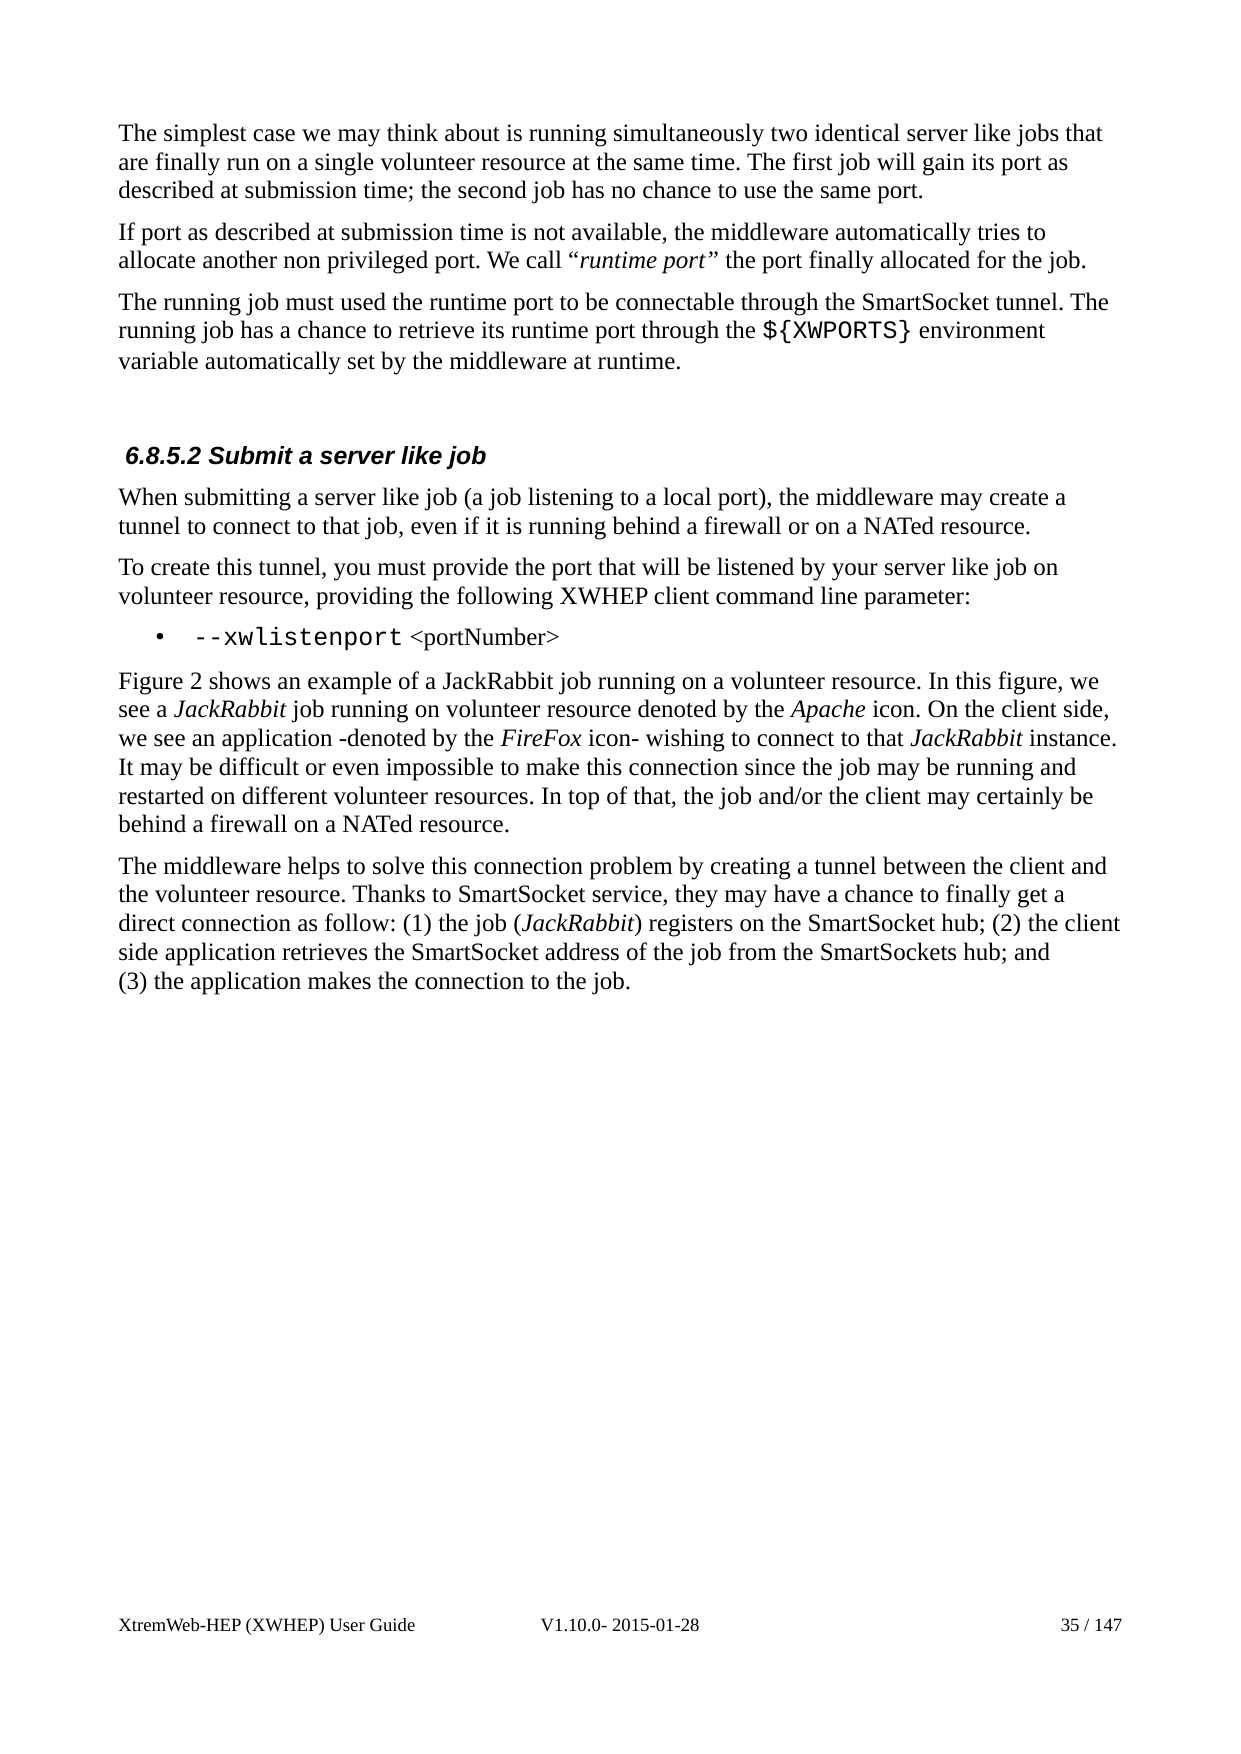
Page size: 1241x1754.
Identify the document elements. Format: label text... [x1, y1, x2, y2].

text To create this tunnel, you must provide the port that will be listened by your server like job on volunteer resource, providing the following XWHEP client command line parameter: [118, 552, 1122, 610]
subtitle Submit a server like job [118, 441, 1122, 470]
text The middleware helps to solve this connection problem by creating a tunnel between the client and the volunteer resource. Thanks to SmartSocket service, they may have a chance to finally get a direct connection as follow: (1) the job (JackRabbit) registers on the SmartSocket hub; (2) the client side application retrieves the SmartSocket address of the job from the SmartSockets hub; and (3) the application makes the connection to the job. [118, 851, 1122, 994]
text The simplest case we may think about is running simultaneously two identical server like jobs that are finally run on a single volunteer resource at the same time. The first job will gain its port as described at submission time; the second job has no chance to use the same port. [118, 118, 1122, 204]
list --xwlistenport <portNumber> [156, 622, 1122, 653]
text The running job must used the runtime port to be connectable through the SmartSocket tunnel. The running job has a chance to retrieve its runtime port through the ${XWPORTS} environment variable automatically set by the middleware at runtime. [118, 287, 1122, 375]
text Figure 2 shows an example of a JackRabbit job running on a volunteer resource. In this figure, we see a JackRabbit job running on volunteer resource denoted by the Apache icon. On the client side, we see an application -denoted by the FireFox icon- wishing to connect to that JackRabbit instance. It may be difficult or even impossible to make this connection since the job may be running and restarted on different volunteer resources. In top of that, the job and/or the client may certainly be behind a firewall on a NATed resource. [118, 666, 1122, 838]
text If port as described at submission time is not available, the middleware automatically tries to allocate another non privileged port. We call “runtime port” the port finally allocated for the job. [118, 217, 1122, 274]
text When submitting a server like job (a job listening to a local port), the middleware may create a tunnel to connect to that job, even if it is running behind a firewall or on a NATed resource. [118, 482, 1122, 540]
